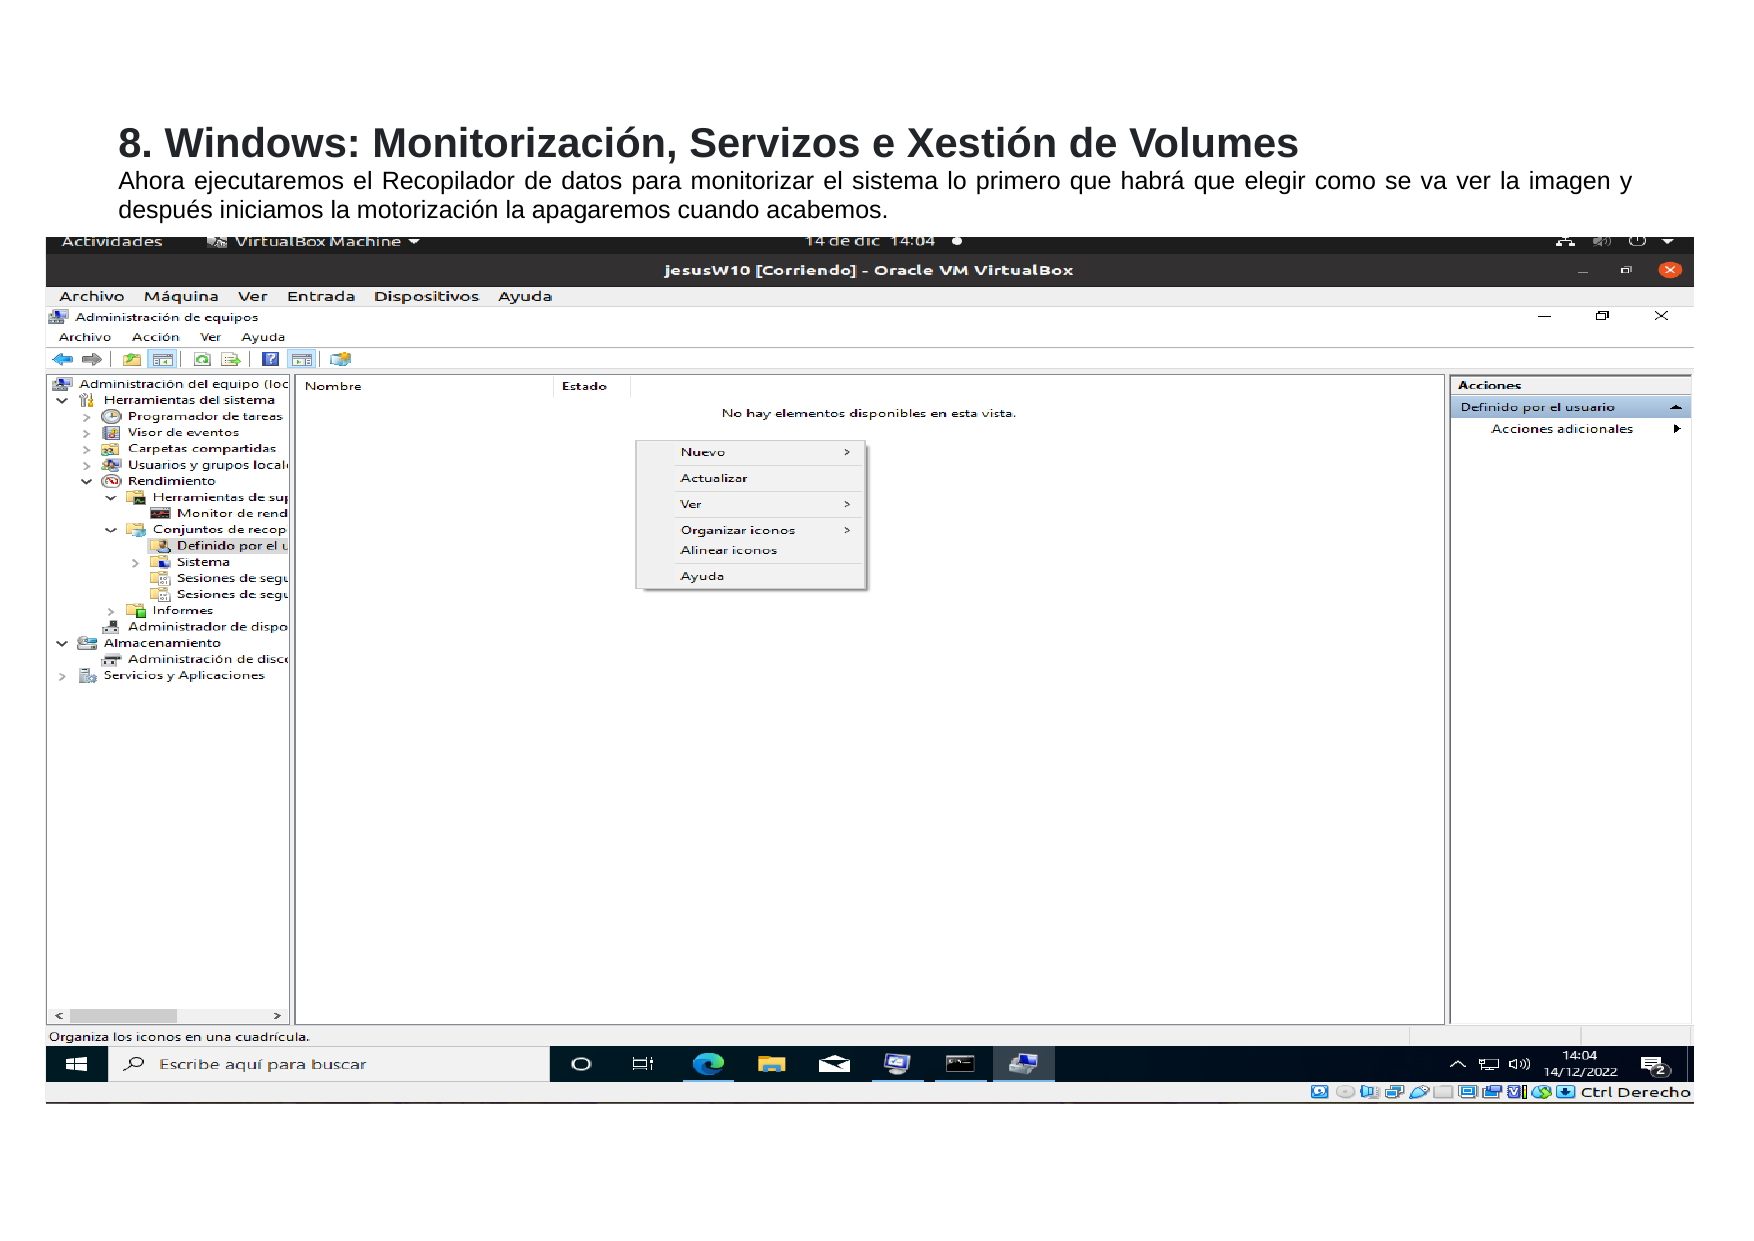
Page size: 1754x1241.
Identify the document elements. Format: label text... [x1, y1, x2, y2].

text 8. Windows: Monitorización, Servizos e Xestión de Volumes [118, 118, 1636, 166]
picture [45, 237, 1694, 1104]
text Ahora ejecutaremos el Recopilador de datos para monitorizar el sistema lo primero que habrá que elegir como se va ver la imagen y después iniciamos la motorización la apagaremos cuando acabemos. [118, 166, 1636, 223]
